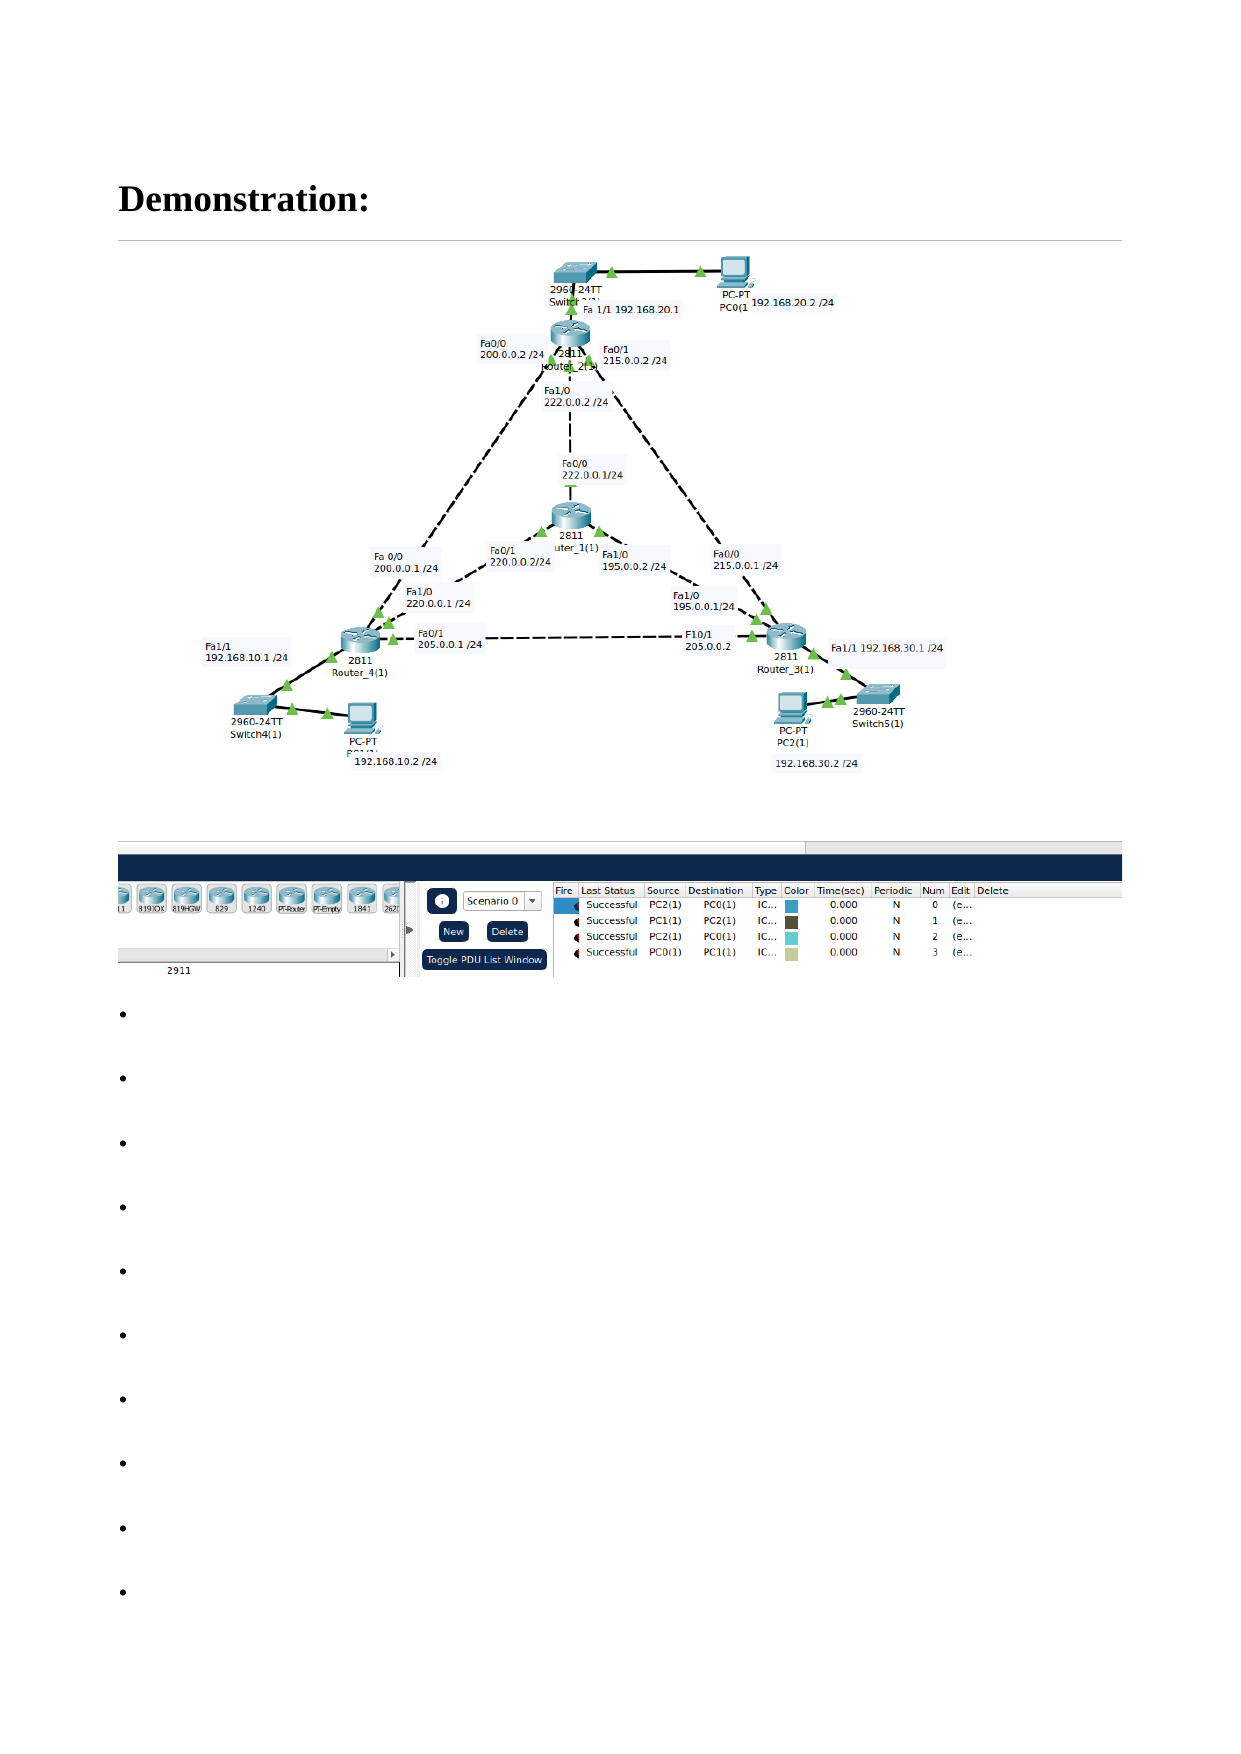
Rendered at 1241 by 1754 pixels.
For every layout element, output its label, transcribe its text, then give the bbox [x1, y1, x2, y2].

text . [118, 1432, 1122, 1475]
picture [118, 240, 1123, 977]
text . [118, 1175, 1122, 1218]
text . [118, 1496, 1122, 1539]
text . [118, 977, 1122, 1026]
text . [118, 1047, 1122, 1090]
text . [118, 1111, 1122, 1154]
text Demonstration: [118, 176, 1122, 219]
text . [118, 1368, 1122, 1411]
text . [118, 1560, 1122, 1603]
text . [118, 1303, 1122, 1347]
text . [118, 1239, 1122, 1282]
